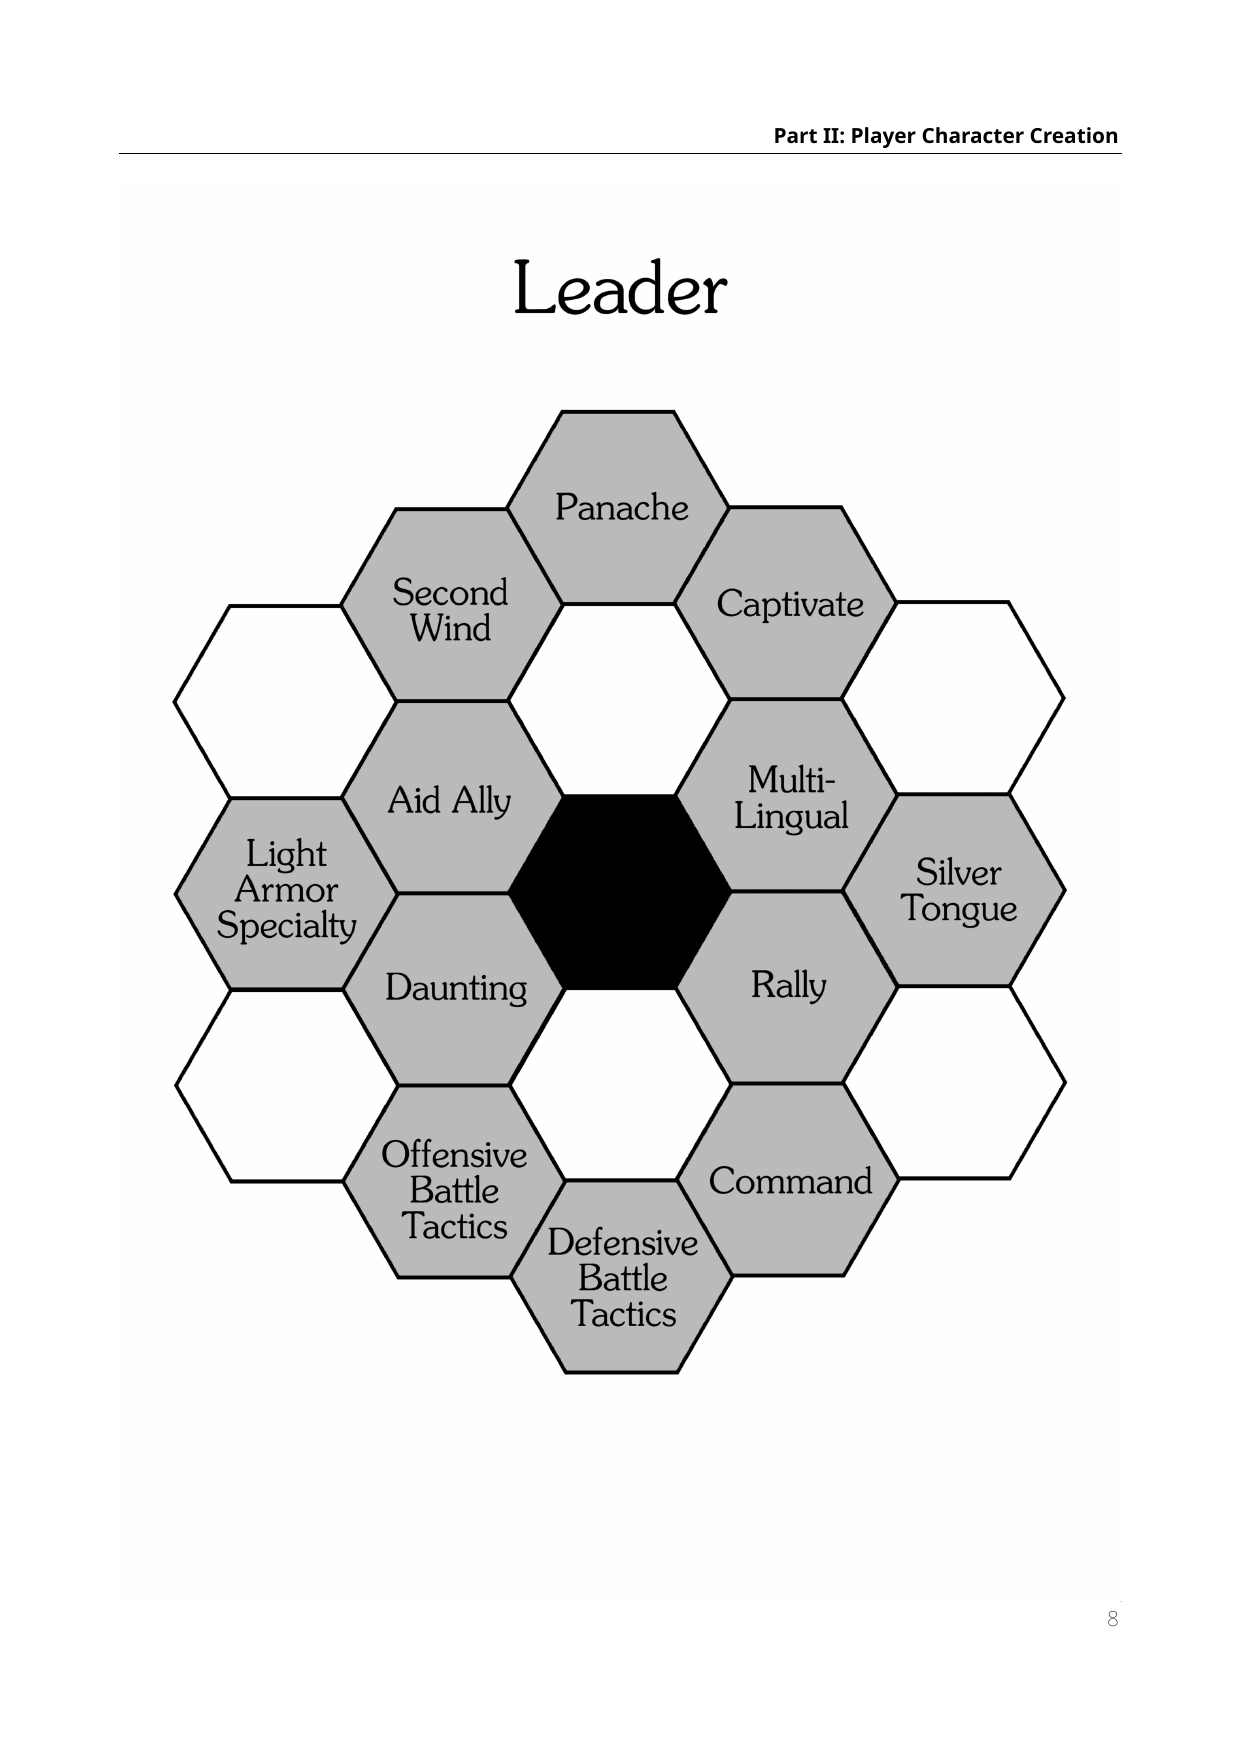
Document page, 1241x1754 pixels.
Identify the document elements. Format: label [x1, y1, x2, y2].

picture [118, 182, 1122, 1602]
